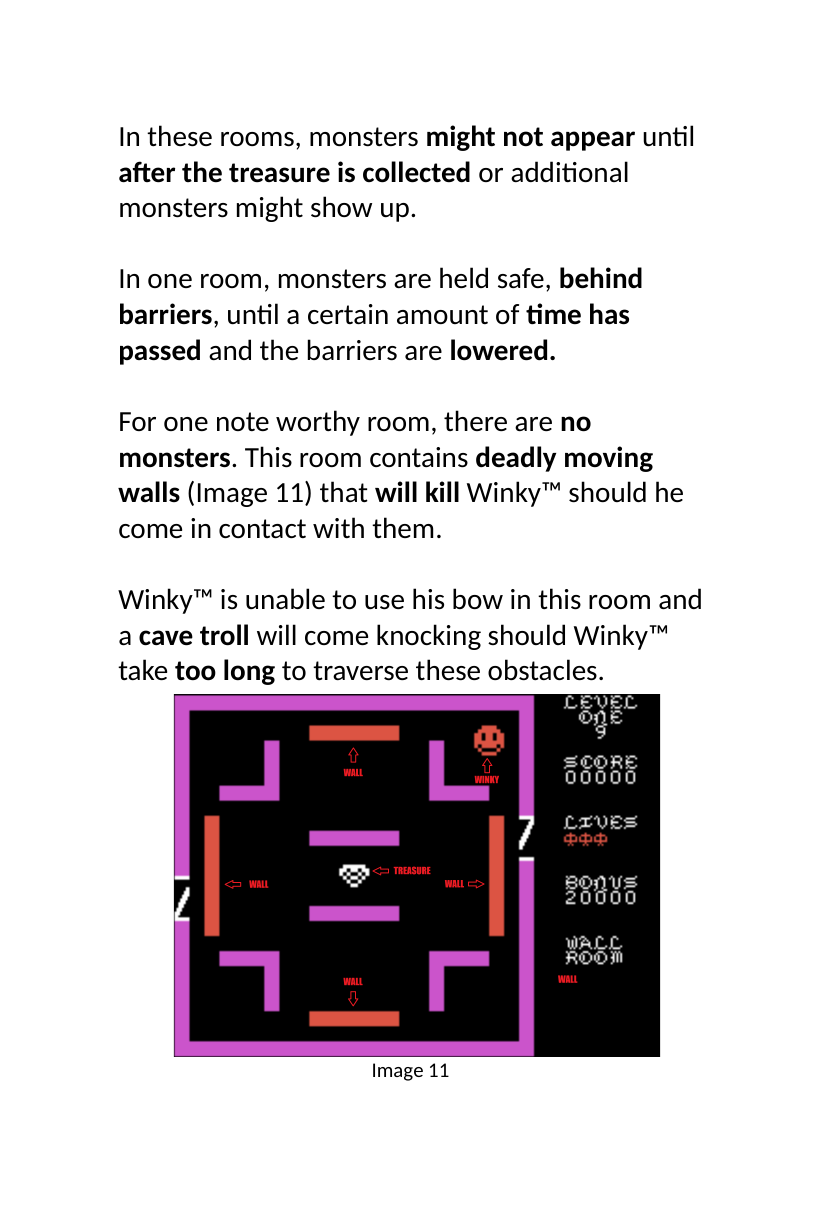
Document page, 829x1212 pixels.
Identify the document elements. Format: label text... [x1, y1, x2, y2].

picture [173, 694, 661, 1057]
text Winky™ is unable to use his bow in this room and a cave troll will come knocking should Winky™ take too long to traverse these obstacles. [118, 581, 710, 688]
text In one room, monsters are held safe, behind barriers, until a certain amount of time has passed and the barriers are lowered. [118, 261, 710, 367]
text In these rooms, monsters might not appear until after the treasure is collected or additional monsters might show up. [118, 118, 710, 225]
text For one note worthy room, there are no monsters. This room contains deadly moving walls (Image 11) that will kill Winky™ should he come in contact with them. [118, 403, 710, 546]
text Image 11 [118, 688, 710, 1082]
